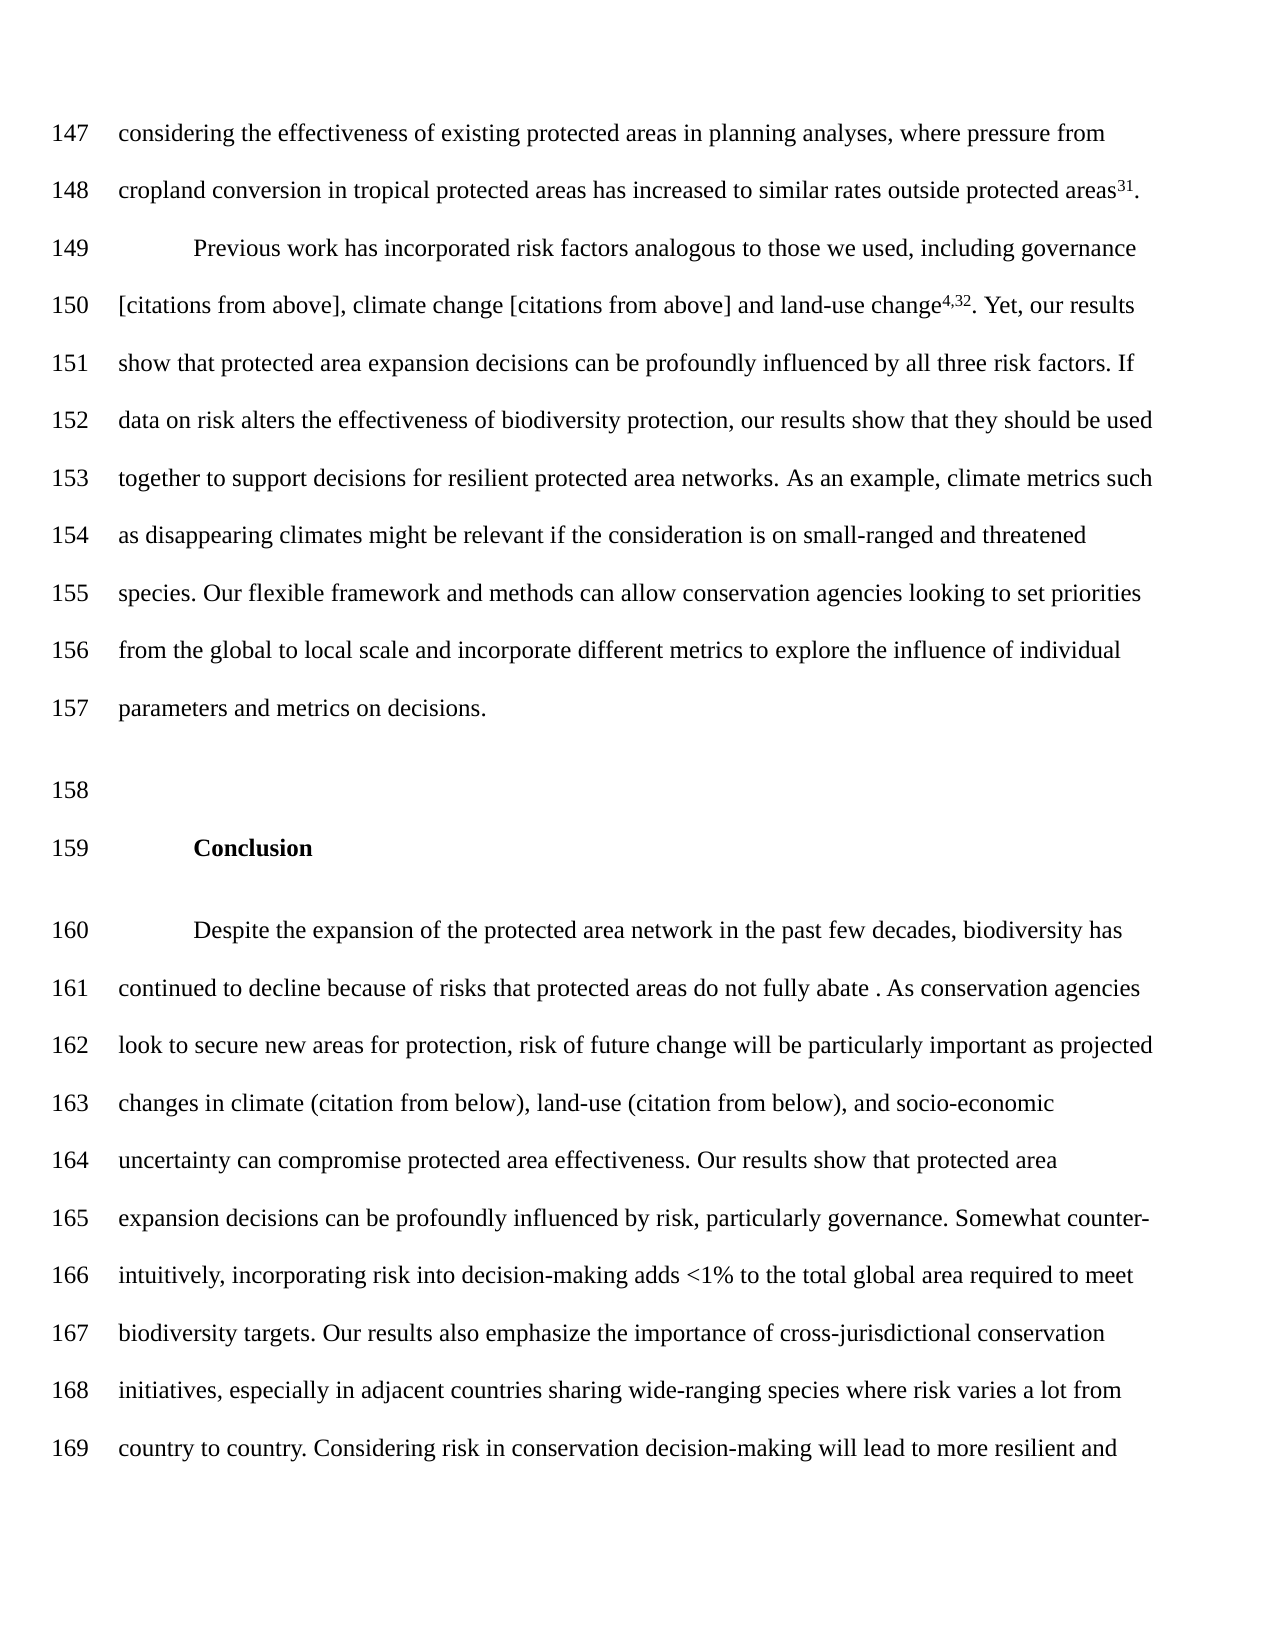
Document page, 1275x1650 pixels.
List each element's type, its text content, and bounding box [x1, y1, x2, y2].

text considering the effectiveness of existing protected areas in planning analyses, where pressure from cropland conversion in tropical protected areas has increased to similar rates outside protected areas31. [118, 118, 1157, 204]
text Conclusion [118, 833, 1157, 862]
text Despite the expansion of the protected area network in the past few decades, biodiversity has continued to decline because of risks that protected areas do not fully abate . As conservation agencies look to secure new areas for protection, risk of future change will be particularly important as projected changes in climate (citation from below), land-use (citation from below), and socio-economic uncertainty can compromise protected area effectiveness. Our results show that protected area expansion decisions can be profoundly influenced by risk, particularly governance. Somewhat counter-intuitively, incorporating risk into decision-making adds <1% to the total global area required to meet biodiversity targets. Our results also emphasize the importance of cross-jurisdictional conservation initiatives, especially in adjacent countries sharing wide-ranging species where risk varies a lot from country to country. Considering risk in conservation decision-making will lead to more resilient and [118, 916, 1157, 1462]
text Previous work has incorporated risk factors analogous to those we used, including governance [citations from above], climate change [citations from above] and land-use change4,32. Yet, our results show that protected area expansion decisions can be profoundly influenced by all three risk factors. If data on risk alters the effectiveness of biodiversity protection, our results show that they should be used together to support decisions for resilient protected area networks. As an example, climate metrics such as disappearing climates might be relevant if the consideration is on small-ranged and threatened species. Our flexible framework and methods can allow conservation agencies looking to set priorities from the global to local scale and incorporate different metrics to explore the influence of individual parameters and metrics on decisions. [118, 233, 1157, 722]
